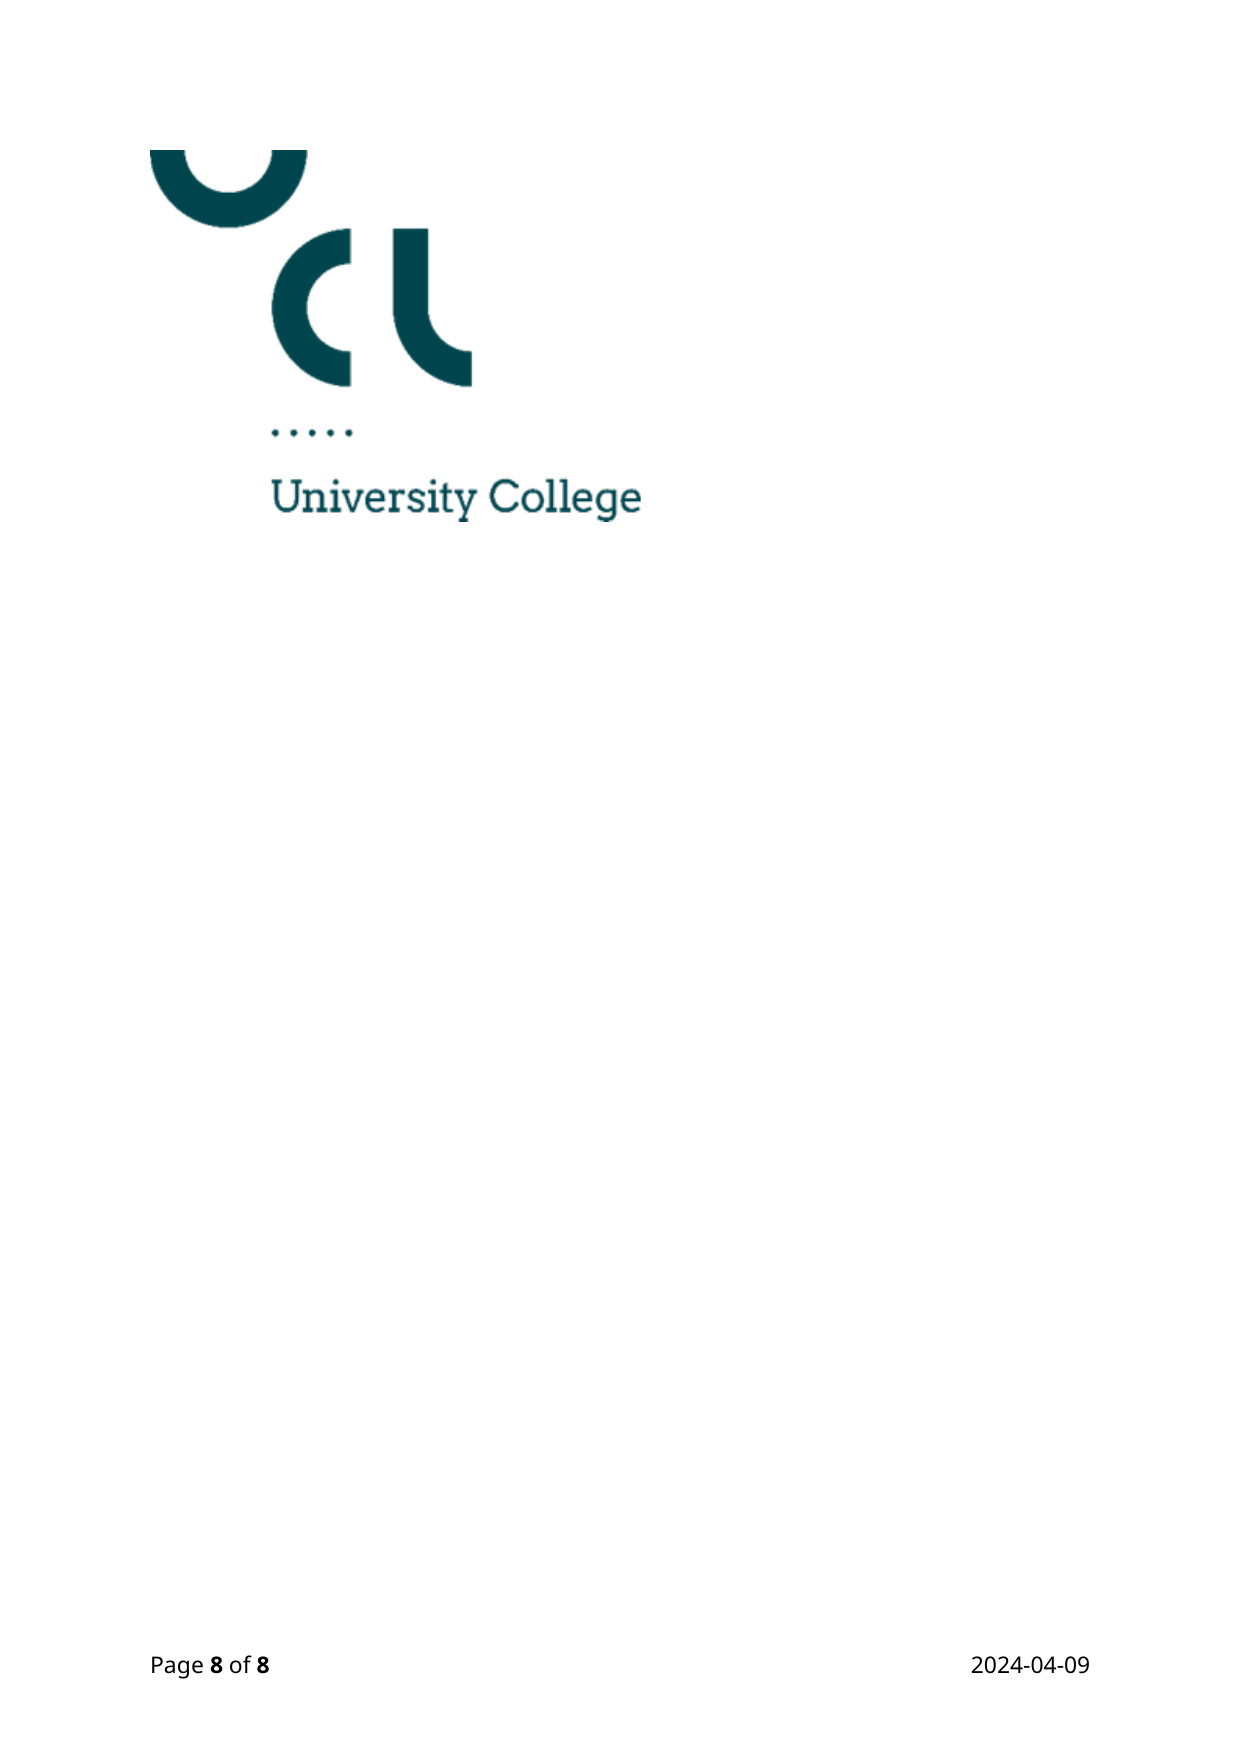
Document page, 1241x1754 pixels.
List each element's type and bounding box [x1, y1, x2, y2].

picture [150, 150, 641, 522]
